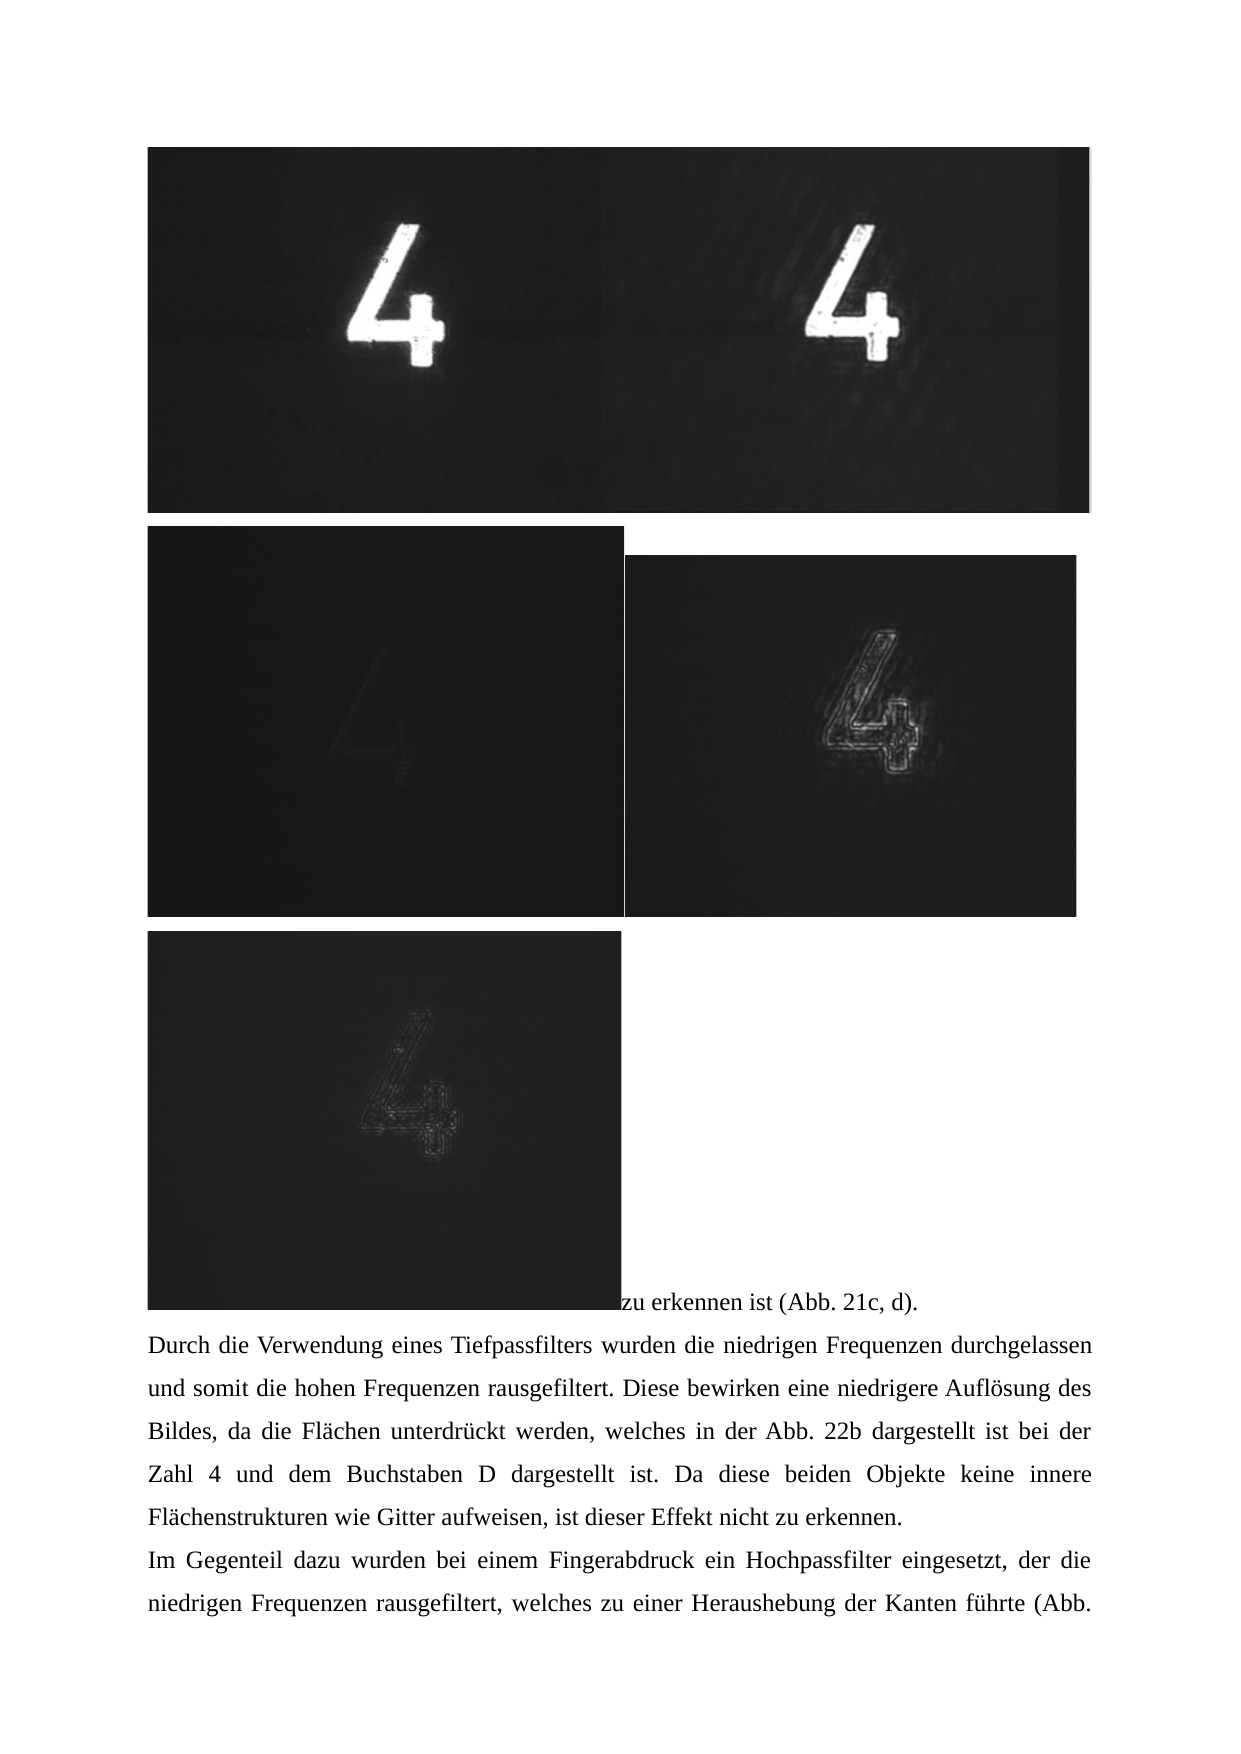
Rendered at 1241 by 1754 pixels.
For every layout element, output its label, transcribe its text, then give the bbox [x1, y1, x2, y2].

text Im Gegenteil dazu wurden bei einem Fingerabdruck ein Hochpassfilter eingesetzt, der die niedrigen Frequenzen rausgefiltert, welches zu einer Heraushebung der Kanten führte (Abb. [148, 1545, 1093, 1617]
picture [147, 526, 625, 917]
text Durch die Verwendung eines Tiefpassfilters wurden die niedrigen Frequenzen durchgelassen und somit die hohen Frequenzen rausgefiltert. Diese bewirken eine niedrigere Auflösung des Bildes, da die Flächen unterdrückt werden, welches in der Abb. 22b dargestellt ist bei der Zahl 4 und dem Buchstaben D dargestellt ist. Da diese beiden Objekte keine innere Flächenstrukturen wie Gitter aufweisen, ist dieser Effekt nicht zu erkennen. [148, 1330, 1093, 1531]
picture [147, 147, 1092, 513]
text zu erkennen ist (Abb. 21c, d). [148, 148, 1093, 1315]
